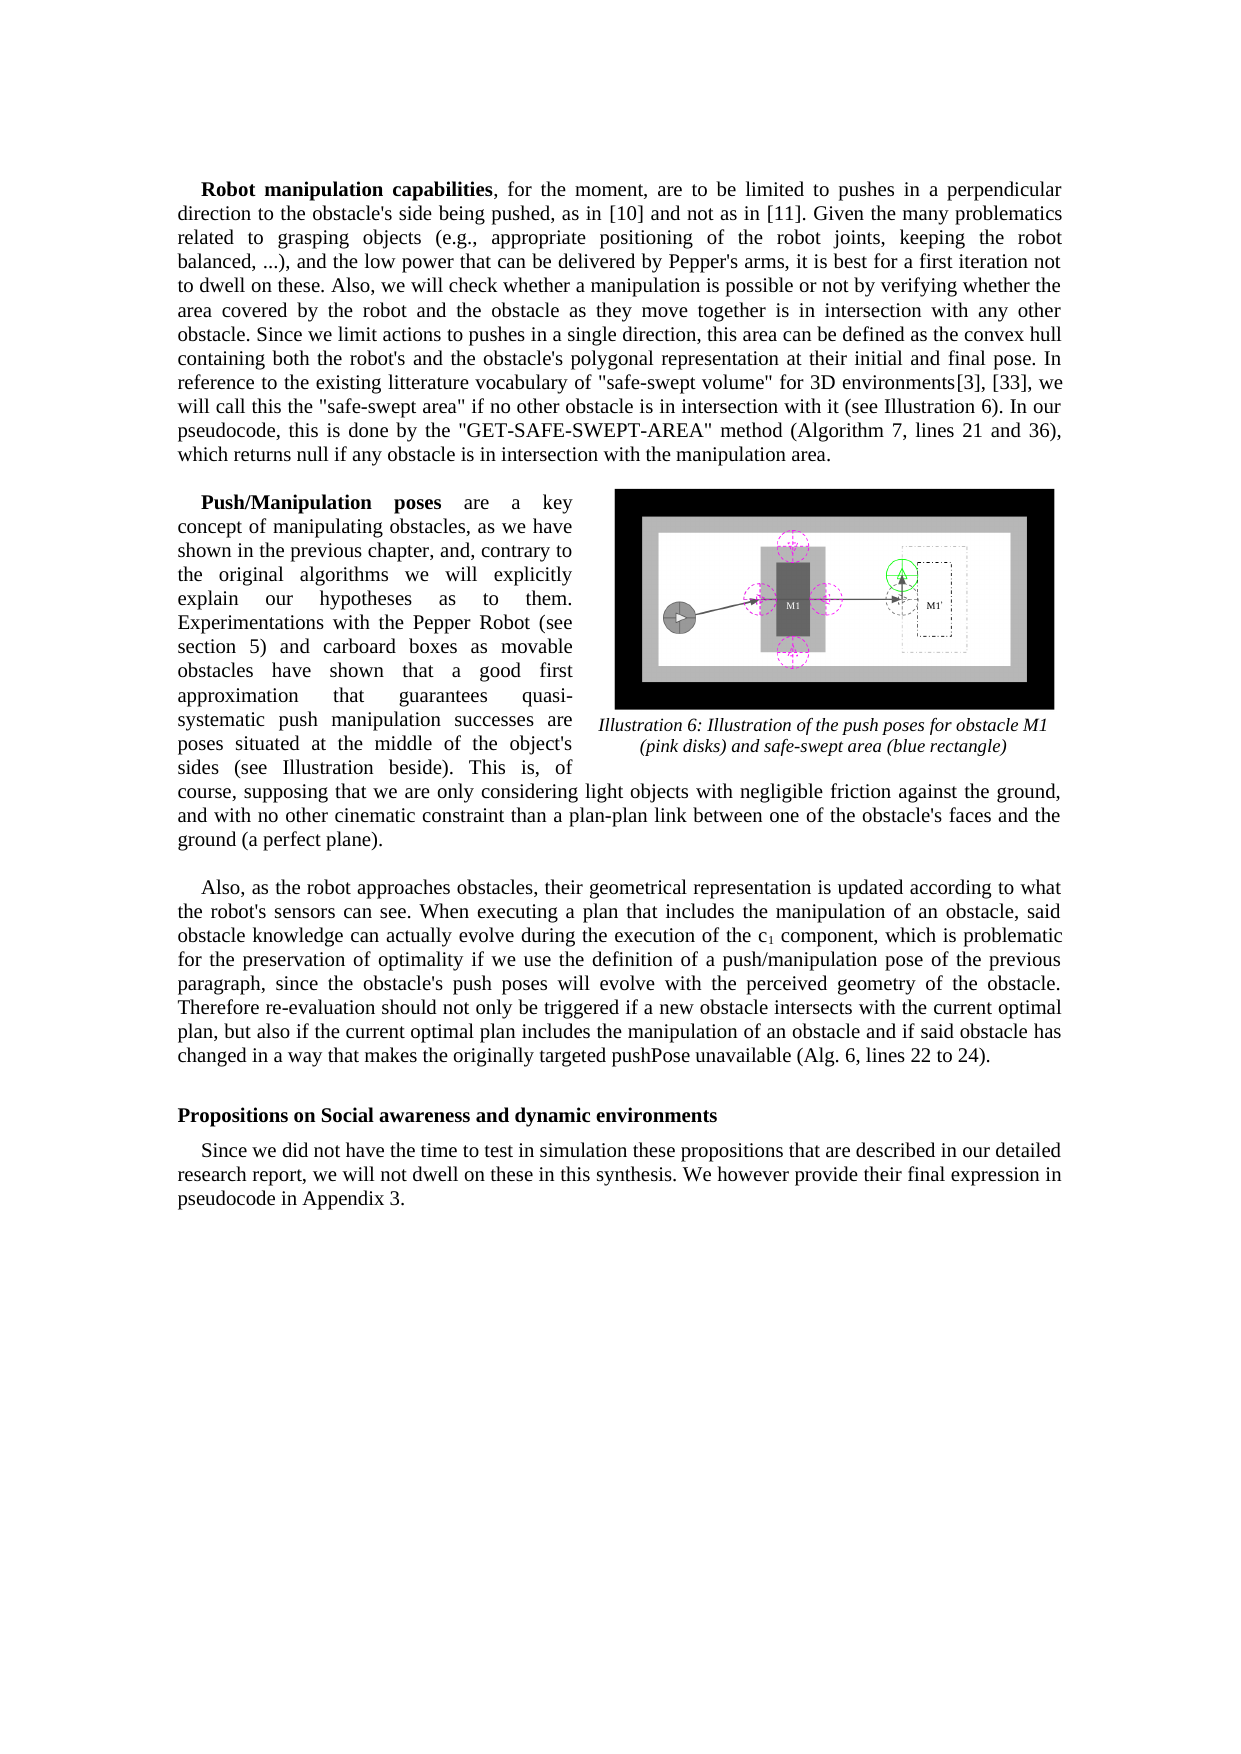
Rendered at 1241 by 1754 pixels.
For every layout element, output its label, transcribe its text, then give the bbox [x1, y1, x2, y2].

picture [613, 487, 1057, 712]
text Illustration 6: Illustration of the push poses for obstacle M1 (pink disks) and safe-swept area (blue rectangle) [588, 488, 1058, 757]
text Robot manipulation capabilities, for the moment, are to be limited to pushes in a perpendicular direction to the obstacle's side being pushed, as in [10] and not as in [11]. Given the many problematics related to grasping objects (e.g., appropriate positioning of the robot joints, keeping the robot balanced, ...), and the low power that can be delivered by Pepper's arms, it is best for a first iteration not to dwell on these. Also, we will check whether a manipulation is possible or not by verifying whether the area covered by the robot and the obstacle as they move together is in intersection with any other obstacle. Since we limit actions to pushes in a single direction, this area can be defined as the convex hull containing both the robot's and the obstacle's polygonal representation at their initial and final pose. In reference to the existing litterature vocabulary of "safe-swept volume" for 3D environments[3], [33], we will call this the "safe-swept area" if no other obstacle is in intersection with it (see Illustration 6). In our pseudocode, this is done by the "GET-SAFE-SWEPT-AREA" method (Algorithm 7, lines 21 and 36), which returns null if any obstacle is in intersection with the manipulation area. [177, 177, 1063, 466]
text Also, as the robot approaches obstacles, their geometrical representation is updated according to what the robot's sensors can see. When executing a plan that includes the manipulation of an obstacle, said obstacle knowledge can actually evolve during the execution of the c1 component, which is problematic for the preservation of optimality if we use the definition of a push/manipulation pose of the previous paragraph, since the obstacle's push poses will evolve with the perceived geometry of the obstacle. Therefore re-evaluation should not only be triggered if a new obstacle intersects with the current optimal plan, but also if the current optimal plan includes the manipulation of an obstacle and if said obstacle has changed in a way that makes the originally targeted pushPose unavailable (Alg. 6, lines 22 to 24). [177, 875, 1063, 1067]
text Since we did not have the time to test in simulation these propositions that are described in our detailed research report, we will not dwell on these in this synthesis. We however provide their final expression in pseudocode in Appendix 3. [177, 1138, 1063, 1210]
subtitle Propositions on Social awareness and dynamic environments [177, 1102, 1063, 1127]
text Push/Manipulation poses are a key concept of manipulating obstacles, as we have shown in the previous chapter, and, contrary to the original algorithms we will explicitly explain our hypotheses as to them. Experimentations with the Pepper Robot (see section 5) and carboard boxes as movable obstacles have shown that a good first approximation that guarantees quasi-systematic push manipulation successes are poses situated at the middle of the object's sides (see Illustration beside). This is, of course, supposing that we are only considering light objects with negligible friction against the ground, and with no other cinematic constraint than a plan-plan link between one of the obstacle's faces and the ground (a perfect plane). [177, 490, 1063, 851]
